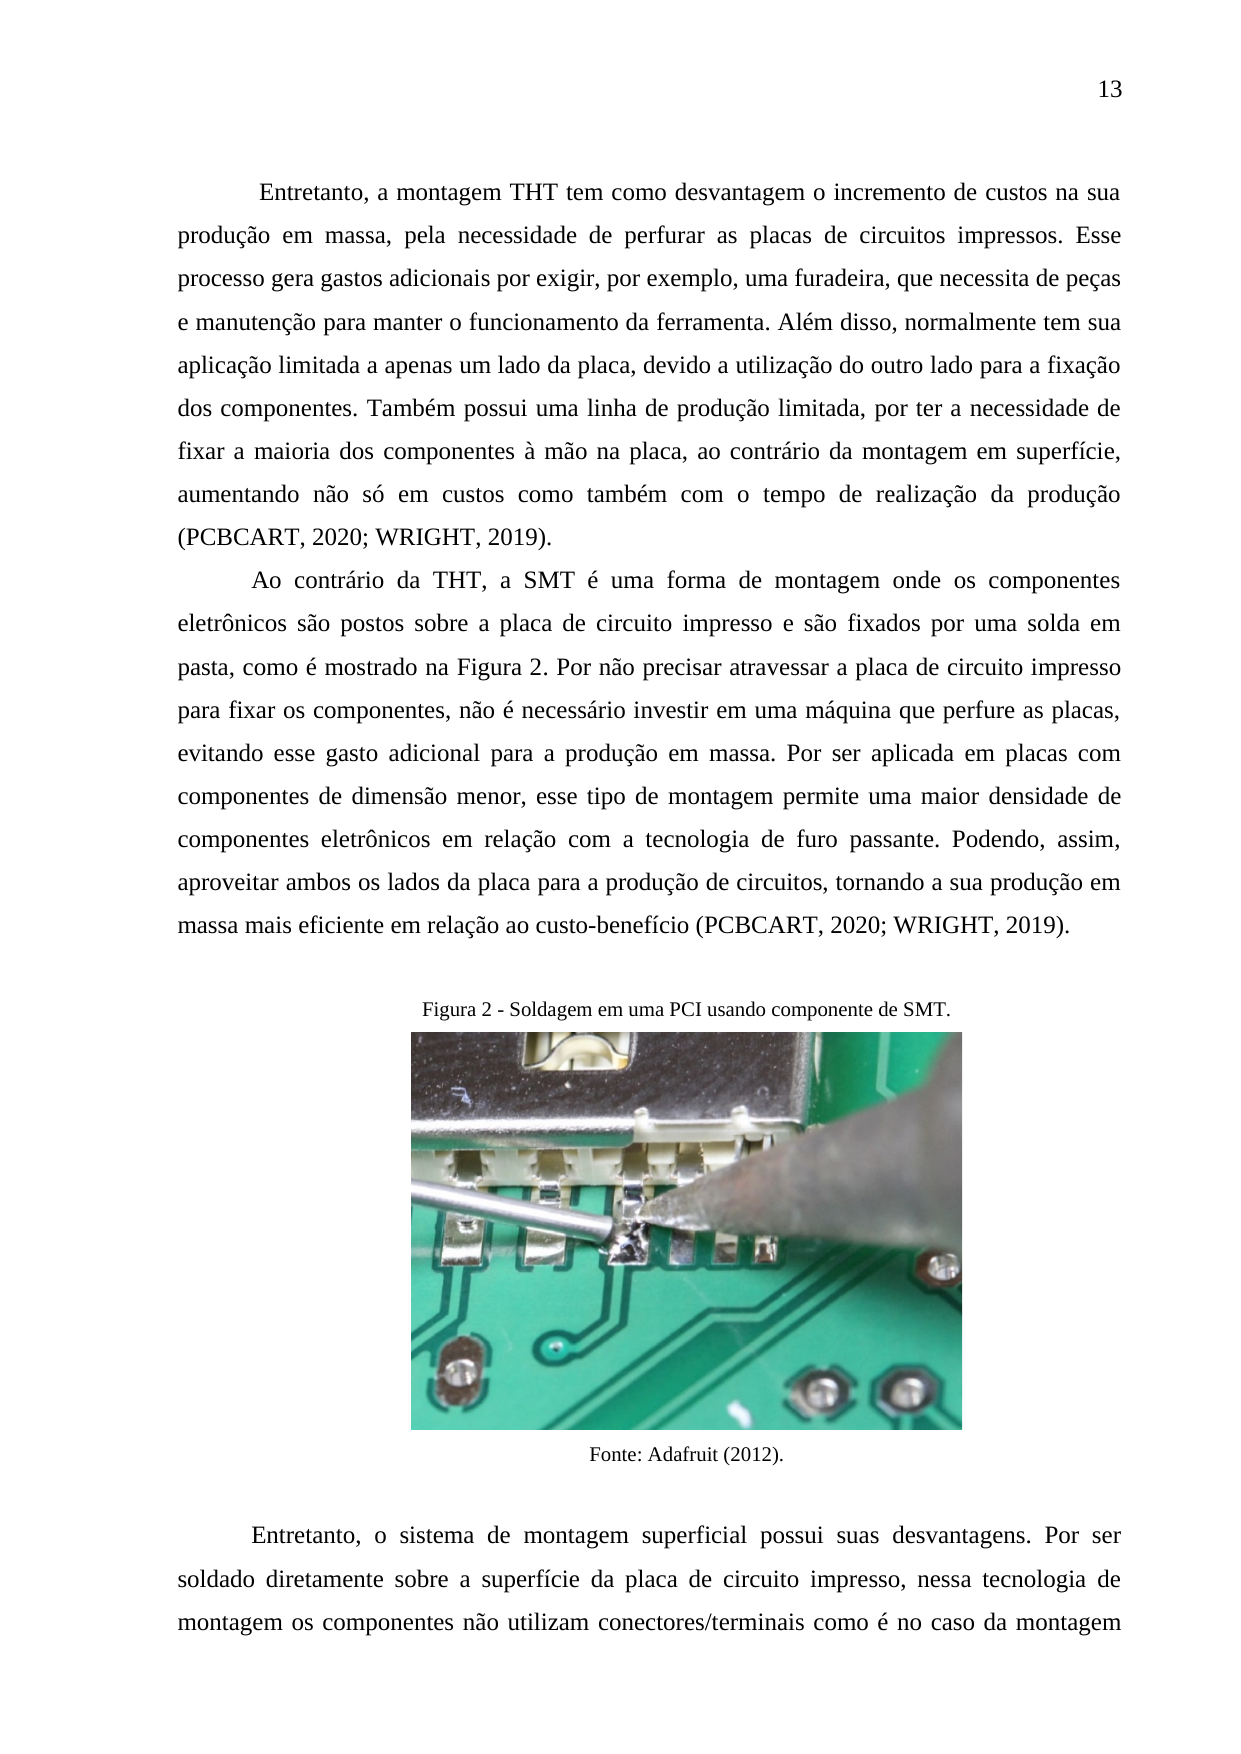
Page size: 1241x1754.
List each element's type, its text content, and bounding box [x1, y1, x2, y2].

text Ao contrário da THT, a SMT é uma forma de montagem onde os componentes eletrônicos são postos sobre a placa de circuito impresso e são fixados por uma solda em pasta, como é mostrado na Figura 2. Por não precisar atravessar a placa de circuito impresso para fixar os componentes, não é necessário investir em uma máquina que perfure as placas, evitando esse gasto adicional para a produção em massa. Por ser aplicada em placas com componentes de dimensão menor, esse tipo de montagem permite uma maior densidade de componentes eletrônicos em relação com a tecnologia de furo passante. Podendo, assim, aproveitar ambos os lados da placa para a produção de circuitos, tornando a sua produção em massa mais eficiente em relação ao custo-benefício (PCBCART, 2020; WRIGHT, 2019). [177, 565, 1122, 939]
picture [411, 1032, 963, 1430]
text Entretanto, a montagem THT tem como desvantagem o incremento de custos na sua produção em massa, pela necessidade de perfurar as placas de circuitos impressos. Esse processo gera gastos adicionais por exigir, por exemplo, uma furadeira, que necessita de peças e manutenção para manter o funcionamento da ferramenta. Além disso, normalmente tem sua aplicação limitada a apenas um lado da placa, devido a utilização do outro lado para a fixação dos componentes. Também possui uma linha de produção limitada, por ter a necessidade de fixar a maioria dos componentes à mão na placa, ao contrário da montagem em superfície, aumentando não só em custos como também com o tempo de realização da produção (PCBCART, 2020; WRIGHT, 2019). [177, 177, 1122, 551]
text Entretanto, o sistema de montagem superficial possui suas desvantagens. Por ser soldado diretamente sobre a superfície da placa de circuito impresso, nessa tecnologia de montagem os componentes não utilizam conectores/terminais como é no caso da montagem [177, 1521, 1122, 1636]
text Figura 2 - Soldagem em uma PCI usando componente de SMT. [177, 997, 1122, 1021]
text Fonte: Adafruit (2012). [177, 1441, 1122, 1466]
